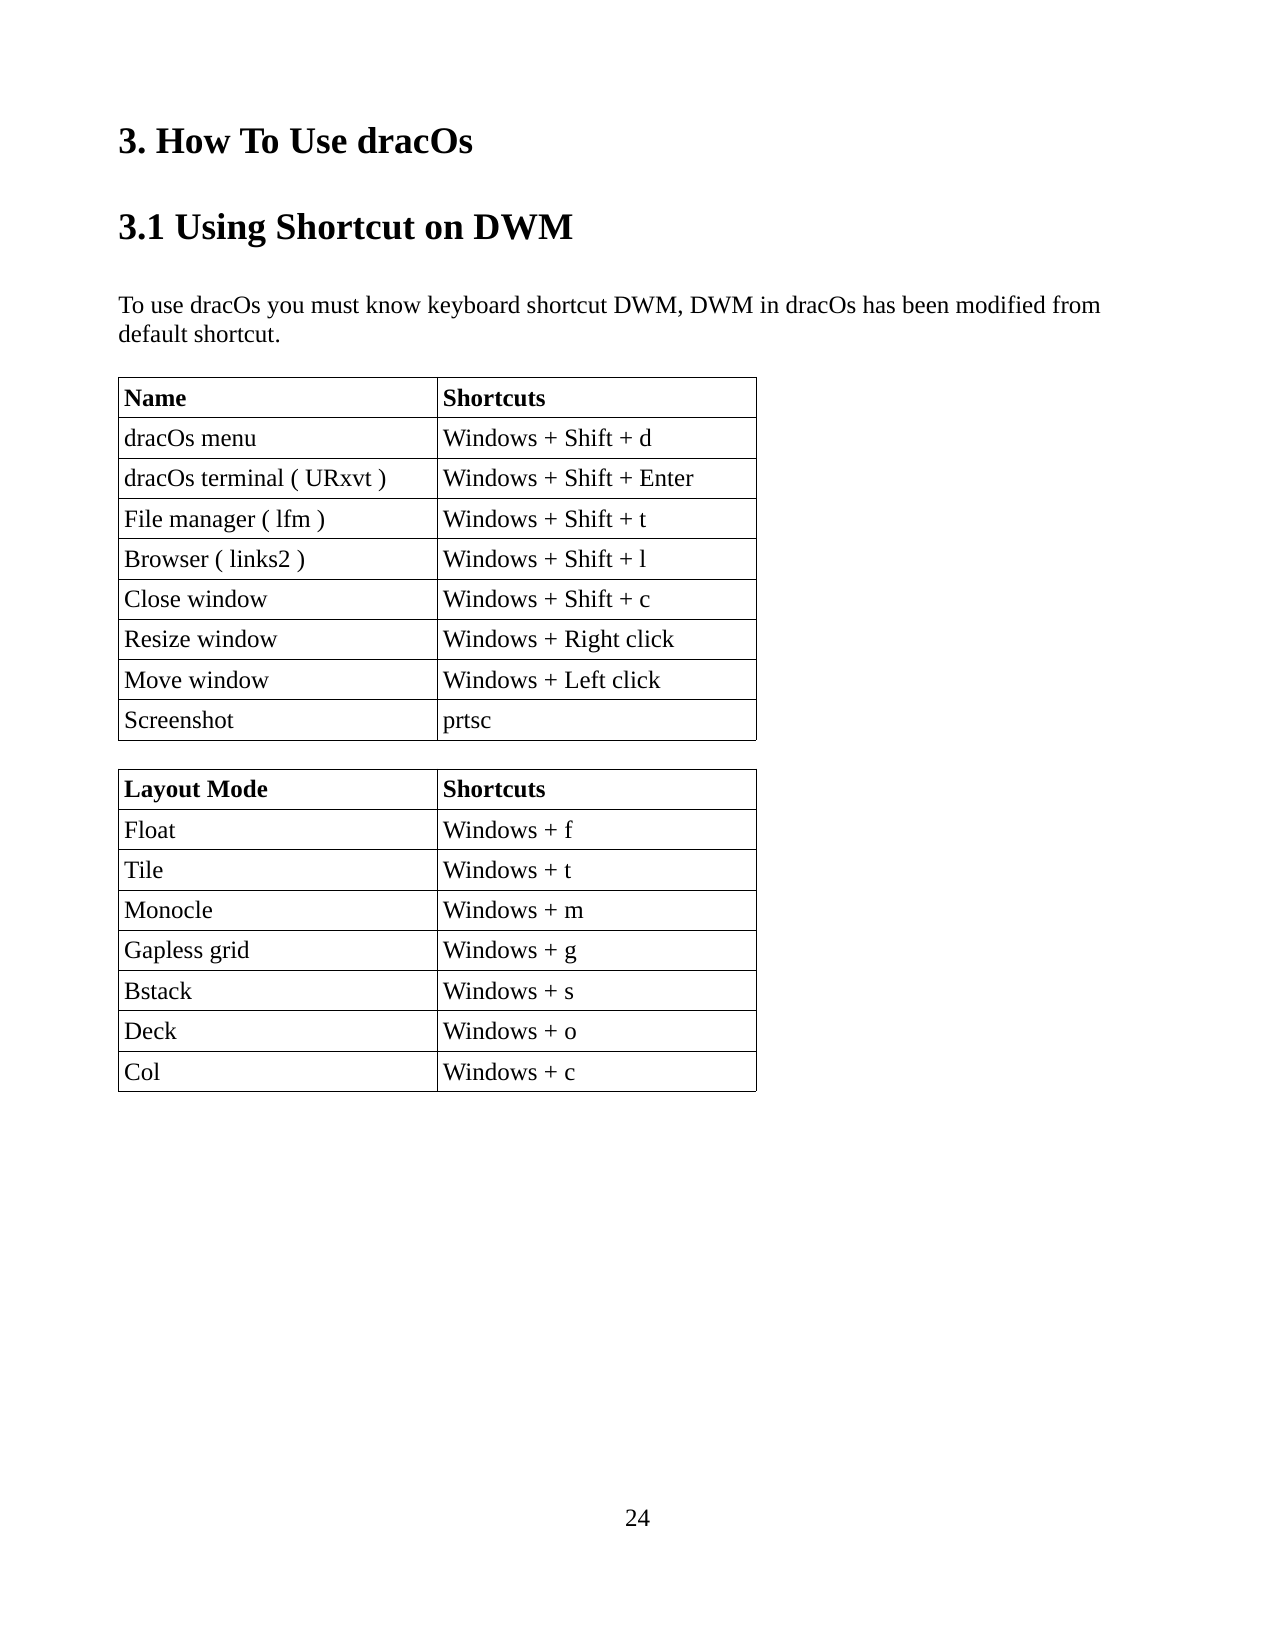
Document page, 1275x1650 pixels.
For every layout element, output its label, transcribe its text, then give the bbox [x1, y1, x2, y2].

table_cell dracOs menu [119, 418, 437, 457]
table_cell Float [119, 810, 437, 849]
text 3.1 Using Shortcut on DWM [118, 204, 1157, 247]
table_header Name [119, 378, 437, 417]
table_header Shortcuts [438, 378, 756, 417]
table_cell Windows + Shift + d [438, 418, 756, 457]
table_cell dracOs terminal ( URxvt ) [119, 459, 437, 498]
table_cell Move window [119, 660, 437, 699]
table_cell Browser ( links2 ) [119, 539, 437, 578]
table_cell Windows + Shift + t [438, 499, 756, 538]
table_cell Deck [119, 1011, 437, 1051]
table_cell File manager ( lfm ) [119, 499, 437, 538]
table_cell Col [119, 1052, 437, 1091]
table_cell Windows + Shift + l [438, 539, 756, 578]
table_cell Windows + o [438, 1011, 756, 1051]
table_cell Windows + c [438, 1052, 756, 1091]
table_cell Tile [119, 850, 437, 889]
text To use dracOs you must know keyboard shortcut DWM, DWM in dracOs has been modified from default shortcut. [118, 291, 1157, 348]
table_cell Windows + g [438, 931, 756, 970]
table_cell Windows + Left click [438, 660, 756, 699]
table_header Layout Mode [119, 770, 437, 809]
table_cell Bstack [119, 971, 437, 1010]
table_cell Monocle [119, 891, 437, 930]
table_cell Windows + Right click [438, 620, 756, 659]
table_cell Windows + Shift + Enter [438, 459, 756, 498]
table_cell Windows + Shift + c [438, 580, 756, 619]
table_cell prtsc [438, 700, 756, 740]
table_cell Gapless grid [119, 931, 437, 970]
table_cell Resize window [119, 620, 437, 659]
table_cell Windows + f [438, 810, 756, 849]
table_header Shortcuts [438, 770, 756, 809]
table_cell Screenshot [119, 700, 437, 740]
table_cell Windows + m [438, 891, 756, 930]
table_cell Close window [119, 580, 437, 619]
table_cell Windows + s [438, 971, 756, 1010]
table_cell Windows + t [438, 850, 756, 889]
text 3. How To Use dracOs [118, 118, 1157, 161]
